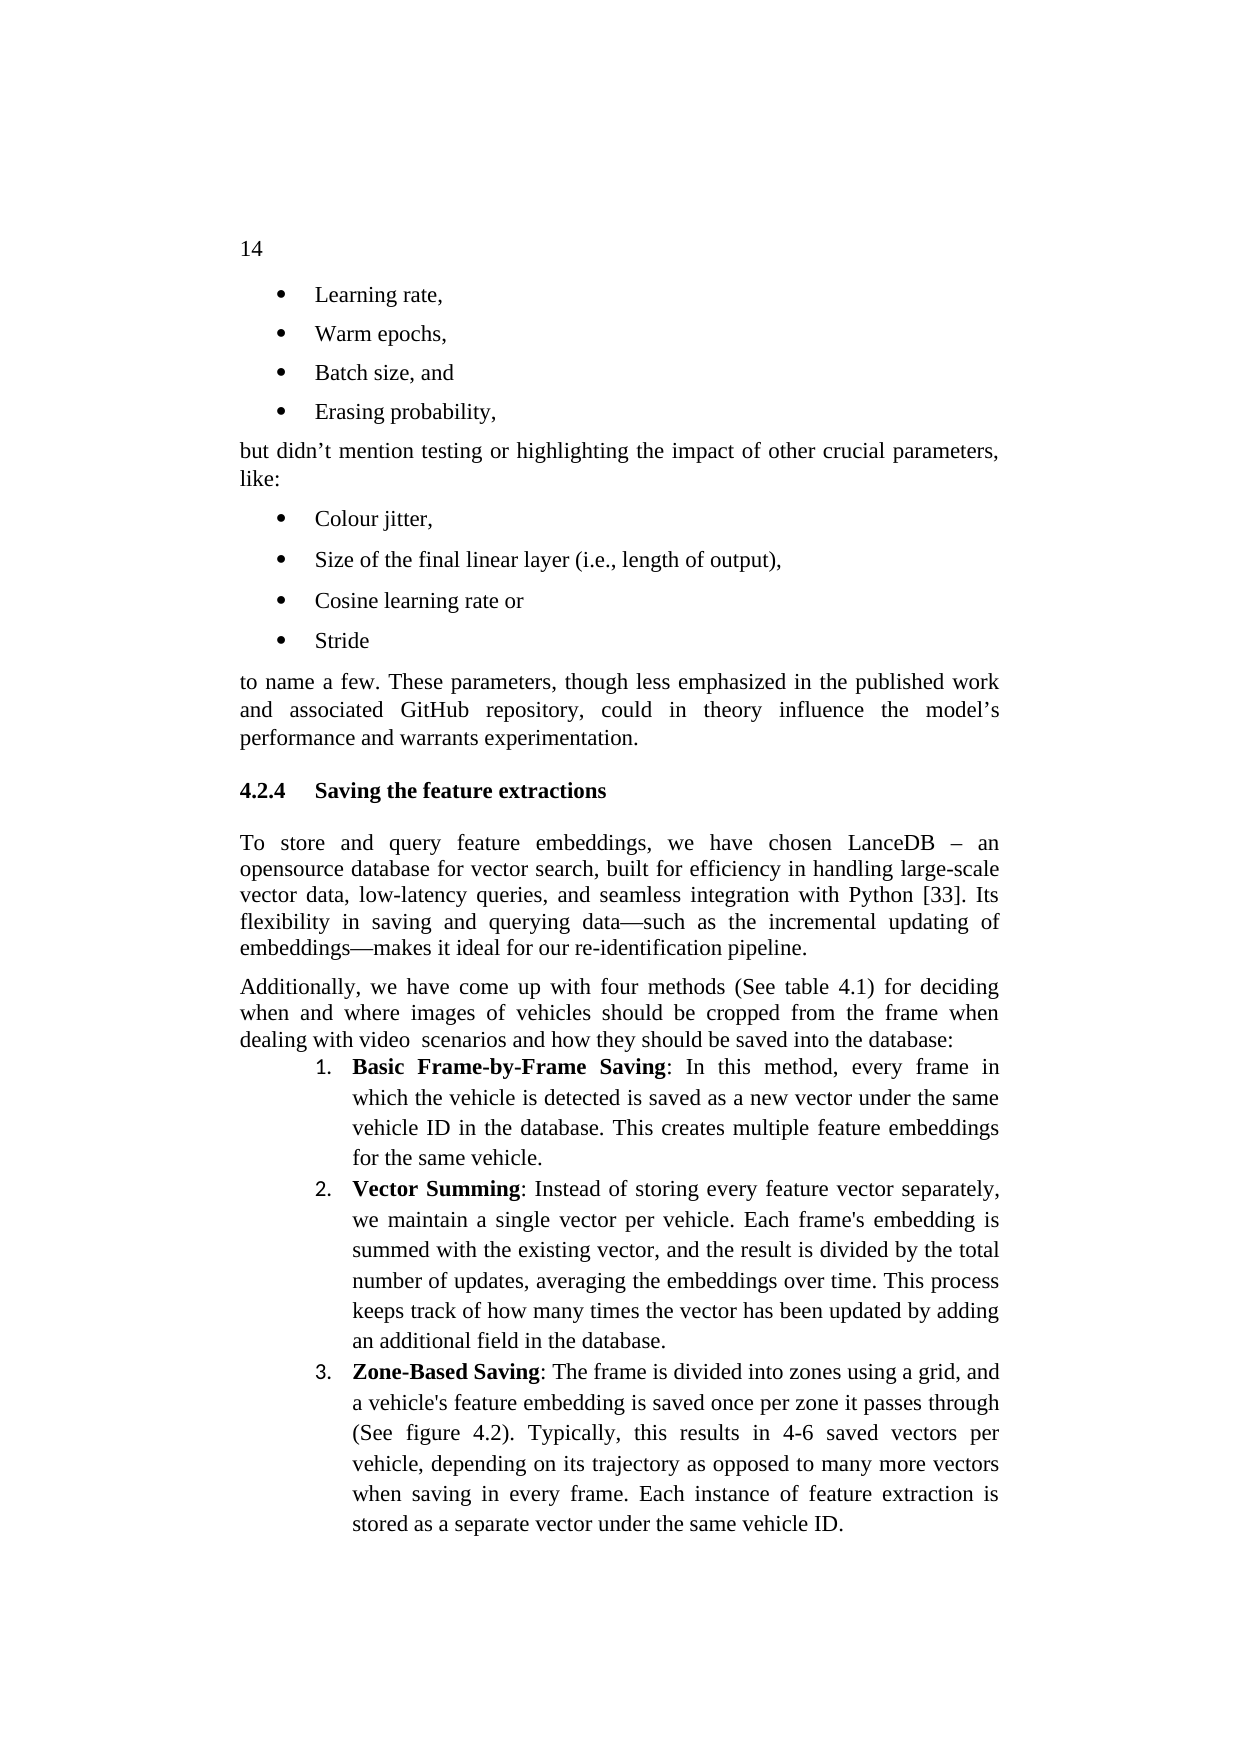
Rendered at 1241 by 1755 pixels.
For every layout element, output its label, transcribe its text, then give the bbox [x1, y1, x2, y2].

list Erasing probability, [277, 398, 1001, 424]
subtitle Saving the feature extractions [239, 777, 1001, 804]
list Zone-Based Saving: The frame is divided into zones using a grid, and a vehicle's feature embedding is saved once per zone it passes through (See figure 4.2). Typically, this results in 4-6 saved vectors per vehicle, depending on its trajectory as opposed to many more vectors when saving in every frame. Each instance of feature extraction is stored as a separate vector under the same vehicle ID. [314, 1357, 1001, 1536]
list Cosine learning rate or [277, 587, 1001, 613]
text To store and query feature embeddings, we have chosen LanceDB – an opensource database for vector search, built for efficiency in handling large-scale vector data, low-latency queries, and seamless integration with Python [33]. Its flexibility in saving and querying data—such as the incremental updating of embeddings—makes it ideal for our re-identification pipeline. [239, 829, 1001, 960]
list Vector Summing: Instead of storing every feature vector separately, we maintain a single vector per vehicle. Each frame's embedding is summed with the existing vector, and the result is divided by the total number of updates, averaging the embeddings over time. This process keeps track of how many times the vector has been updated by adding an additional field in the database. [314, 1174, 1001, 1353]
list Size of the final linear layer (i.e., length of output), [277, 546, 1001, 572]
list Warm epochs, [277, 320, 1001, 346]
text to name a few. These parameters, though less emphasized in the published work and associated GitHub repository, could in theory influence the model’s performance and warrants experimentation. [239, 668, 1001, 751]
list Stride [277, 627, 1001, 654]
text Additionally, we have come up with four methods (See table 4.1) for deciding when and where images of vehicles should be cropped from the frame when dealing with video scenarios and how they should be saved into the database: [239, 973, 1001, 1052]
list Batch size, and [277, 359, 1001, 385]
list Colour jitter, [277, 505, 1001, 532]
text but didn’t mention testing or highlighting the impact of other crucial parameters, like: [239, 437, 1001, 491]
list Basic Frame-by-Frame Saving: In this method, every frame in which the vehicle is detected is saved as a new vector under the same vehicle ID in the database. This creates multiple feature embeddings for the same vehicle. [314, 1052, 1001, 1171]
list Learning rate, [277, 281, 1001, 308]
